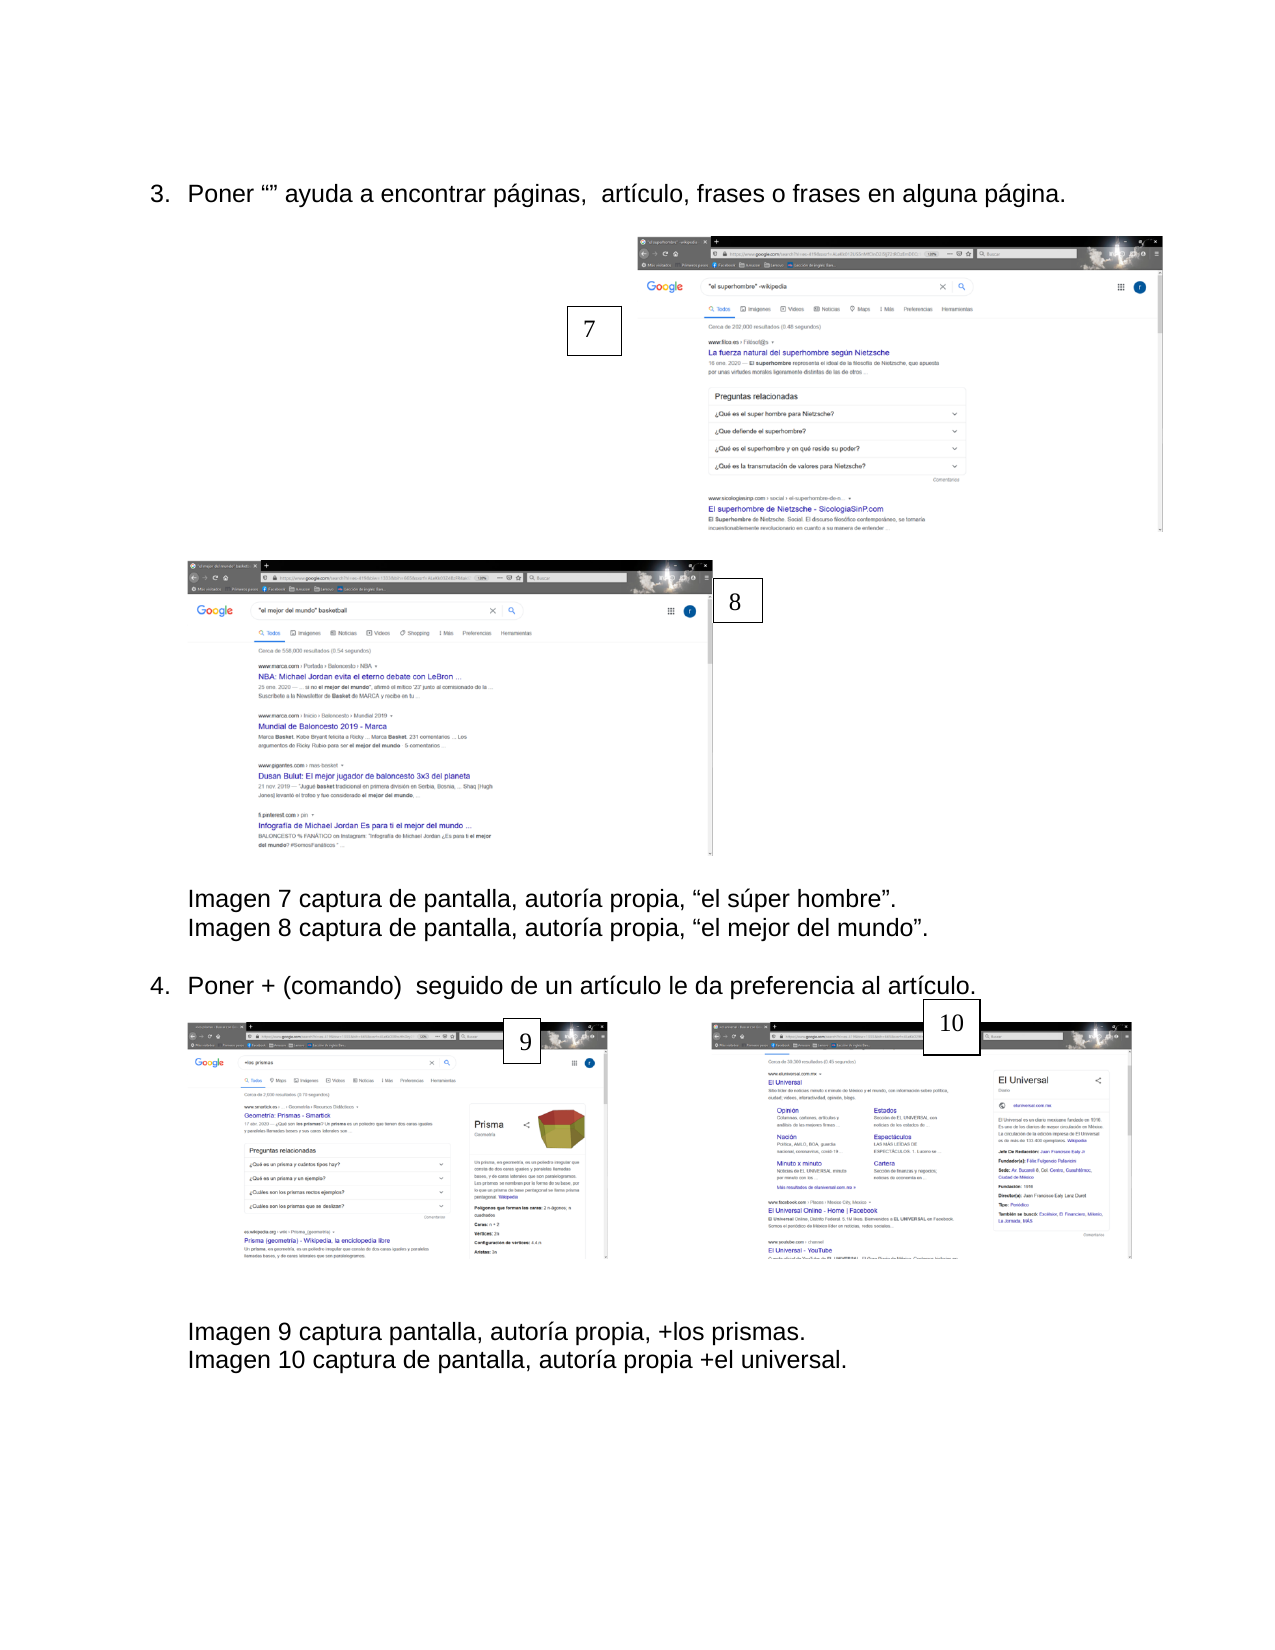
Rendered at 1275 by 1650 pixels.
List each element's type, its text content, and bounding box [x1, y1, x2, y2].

text Imagen 7 captura de pantalla, autoría propia, “el súper hombre”. [187, 884, 1162, 913]
list Poner + (comando) seguido de un artículo le da preferencia al artículo. [150, 971, 1162, 999]
text Imagen 10 captura de pantalla, autoría propia +el universal. [187, 1345, 1162, 1374]
text 8 [728, 587, 747, 614]
list Poner “” ayuda a encontrar páginas, artículo, frases o frases en alguna página. [150, 179, 1162, 207]
text Imagen 9 captura pantalla, autoría propia, +los prismas. [187, 1317, 1162, 1345]
text 10 [939, 1008, 964, 1037]
text 9 [519, 1027, 525, 1056]
text 7 [583, 314, 606, 343]
text Imagen 8 captura de pantalla, autoría propia, “el mejor del mundo”. [187, 913, 1162, 942]
